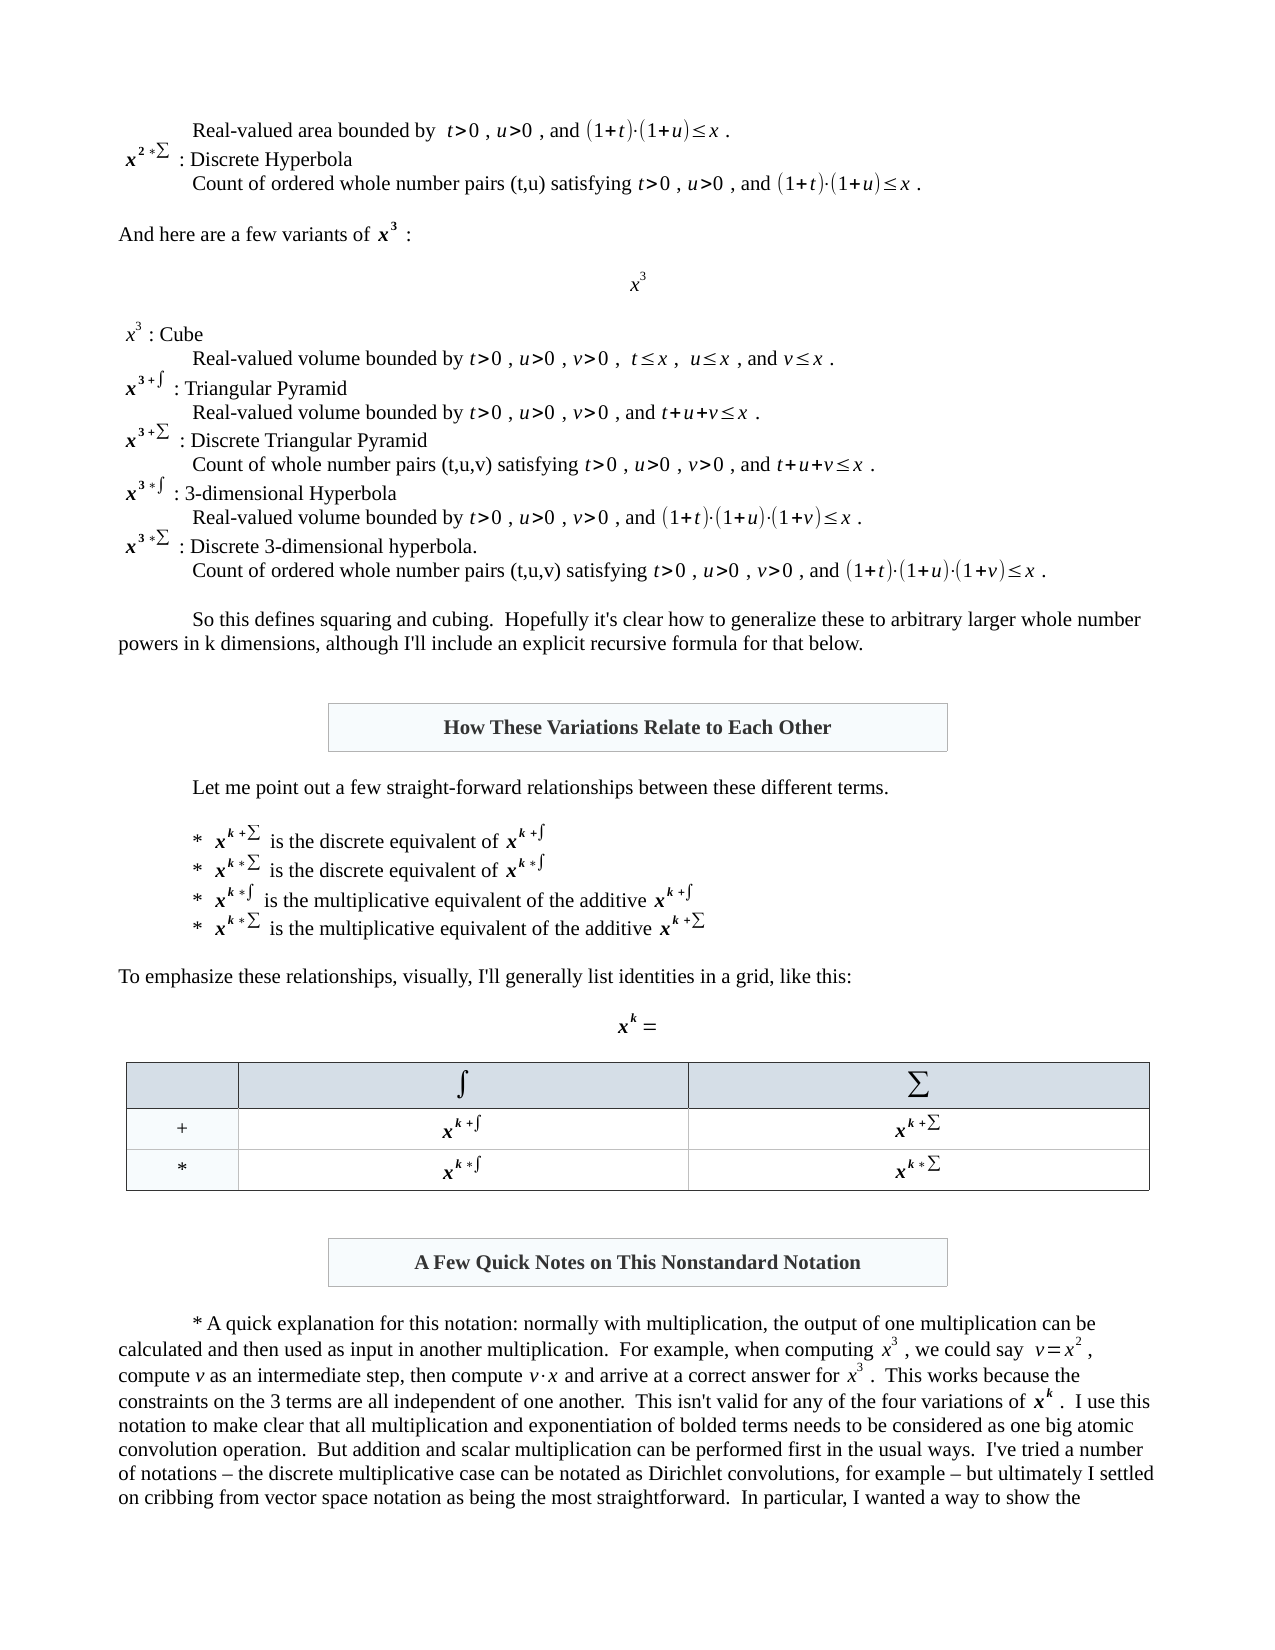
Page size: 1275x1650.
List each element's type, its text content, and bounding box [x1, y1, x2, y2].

table_header [239, 1063, 688, 1108]
text : Discrete Triangular Pyramid [118, 424, 1157, 452]
text So this defines squaring and cubing. Hopefully it's clear how to generalize these to arbitrary larger whole number powers in k dimensions, although I'll include an explicit recursive formula for that below. [118, 607, 1157, 655]
table_cell [689, 1150, 1149, 1190]
table_cell [689, 1109, 1149, 1149]
table_header [127, 1063, 238, 1108]
text : Triangular Pyramid [118, 370, 1157, 399]
text : Cube [118, 320, 1157, 346]
table_cell [239, 1109, 688, 1149]
table_cell * [127, 1150, 238, 1190]
text And here are a few variants of: [118, 219, 1157, 246]
text Real-valued volume bounded by,,, and. [118, 505, 1157, 530]
table_cell [239, 1150, 688, 1190]
text : Discrete 3-dimensional hyperbola. [118, 530, 1157, 558]
text * A quick explanation for this notation: normally with multiplication, the output of one multiplication can be calculated and then used as input in another multiplication. For example, when computing, we could say , compute v as an intermediate step, then computeand arrive at a correct answer for. This works because the constraints on the 3 terms are all independent of one another. This isn't valid for any of the four variations of. I use this notation to make clear that all multiplication and exponentiation of bolded terms needs to be considered as one big atomic convolution operation. But addition and scalar multiplication can be performed first in the usual ways. I've tried a number of notations – the discrete multiplicative case can be notated as Dirichlet convolutions, for example – but ultimately I settled on cribbing from vector space notation as being the most straightforward. In particular, I wanted a way to show the [118, 1310, 1157, 1509]
text Real-valued area bounded by ,, and. [118, 118, 1157, 143]
text To emphasize these relationships, visually, I'll generally list identities in a grid, like this: [118, 964, 1157, 988]
text Let me point out a few straight-forward relationships between these different terms. [118, 775, 1157, 799]
text * is the multiplicative equivalent of the additive [118, 882, 1157, 912]
text * is the discrete equivalent of [118, 853, 1157, 882]
text Count of whole number pairs (t,u,v) satisfying,,, and. [118, 452, 1157, 476]
text Count of ordered whole number pairs (t,u,v) satisfying,,, and. [118, 558, 1157, 582]
text * is the discrete equivalent of [118, 823, 1157, 853]
text How These Variations Relate to Each Other [329, 704, 947, 751]
text : 3-dimensional Hyperbola [118, 476, 1157, 505]
text Count of ordered whole number pairs (t,u) satisfying,, and. [118, 171, 1157, 195]
text * is the multiplicative equivalent of the additive [118, 912, 1157, 940]
text Real-valued volume bounded by,,, and. [118, 399, 1157, 424]
table_cell + [127, 1109, 238, 1149]
table_header [689, 1063, 1149, 1108]
text A Few Quick Notes on This Nonstandard Notation [329, 1239, 947, 1286]
text : Discrete Hyperbola [118, 143, 1157, 171]
text Real-valued volume bounded by,,, , , and. [118, 346, 1157, 370]
